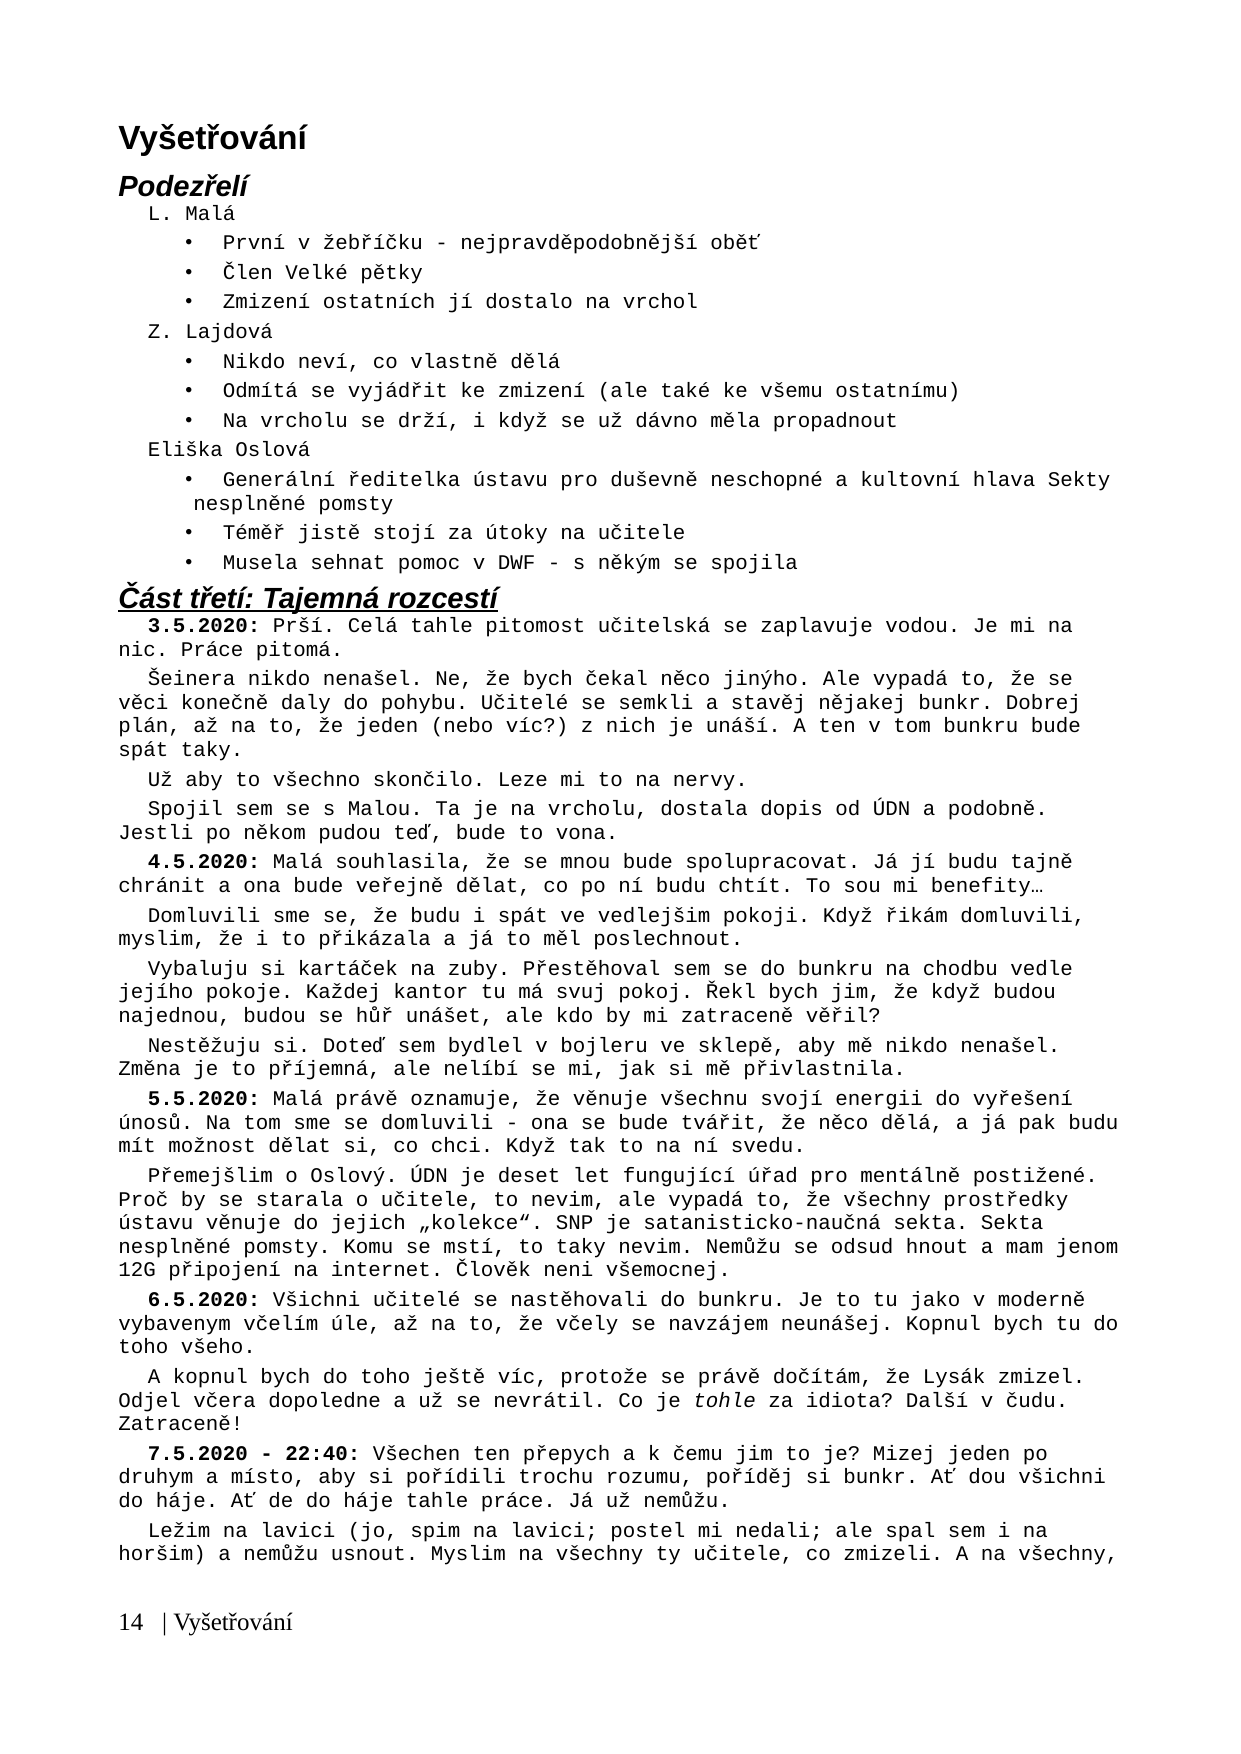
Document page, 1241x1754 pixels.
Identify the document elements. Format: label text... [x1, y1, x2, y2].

subtitle Část třetí: Tajemná rozcestí [118, 581, 1122, 615]
text 7.5.2020 - 22:40: Všechen ten přepych a k čemu jim to je? Mizej jeden po druhym a místo, aby si pořídili trochu rozumu, poříděj si bunkr. Ať dou všichni do háje. Ať de do háje tahle práce. Já už nemůžu. [118, 1443, 1122, 1514]
text 5.5.2020: Malá právě oznamuje, že věnuje všechnu svojí energii do vyřešení únosů. Na tom sme se domluvili - ona se bude tvářit, že něco dělá, a já pak budu mít možnost dělat si, co chci. Když tak to na ní svedu. [118, 1088, 1122, 1159]
list Generální ředitelka ústavu pro duševně neschopné a kultovní hlava Sekty nesplněné pomsty [156, 469, 1122, 516]
subtitle Vyšetřování [118, 118, 1122, 157]
text L. Malá [118, 203, 1122, 226]
text Ležim na lavici (jo, spim na lavici; postel mi nedali; ale spal sem i na horšim) a nemůžu usnout. Myslim na všechny ty učitele, co zmizeli. A na všechny, [118, 1520, 1122, 1567]
list Nikdo neví, co vlastně dělá [156, 351, 1122, 374]
text A kopnul bych do toho ještě víc, protože se právě dočítám, že Lysák zmizel. Odjel včera dopoledne a už se nevrátil. Co je tohle za idiota? Další v čudu. Zatraceně! [118, 1366, 1122, 1437]
text Šeinera nikdo nenašel. Ne, že bych čekal něco jinýho. Ale vypadá to, že se věci konečně daly do pohybu. Učitelé se semkli a stavěj nějakej bunkr. Dobrej plán, až na to, že jeden (nebo víc?) z nich je unáší. A ten v tom bunkru bude spát taky. [118, 668, 1122, 763]
list Téměř jistě stojí za útoky na učitele [156, 522, 1122, 546]
text Vybaluju si kartáček na zuby. Přestěhoval sem se do bunkru na chodbu vedle jejího pokoje. Každej kantor tu má svuj pokoj. Řekl bych jim, že když budou najednou, budou se hůř unášet, ale kdo by mi zatraceně věřil? [118, 958, 1122, 1029]
subtitle Podezřelí [118, 169, 1122, 203]
text 3.5.2020: Prší. Celá tahle pitomost učitelská se zaplavuje vodou. Je mi na nic. Práce pitomá. [118, 615, 1122, 662]
list Musela sehnat pomoc v DWF - s někým se spojila [156, 552, 1122, 575]
text Přemejšlim o Oslový. ÚDN je deset let fungující úřad pro mentálně postižené. Proč by se starala o učitele, to nevim, ale vypadá to, že všechny prostředky ústavu věnuje do jejich „kolekce“. SNP je satanisticko-naučná sekta. Sekta nesplněné pomsty. Komu se mstí, to taky nevim. Nemůžu se odsud hnout a mam jenom 12G připojení na internet. Člověk neni všemocnej. [118, 1165, 1122, 1283]
text Domluvili sme se, že budu i spát ve vedlejšim pokoji. Když řikám domluvili, myslim, že i to přikázala a já to měl poslechnout. [118, 905, 1122, 952]
text Eliška Oslová [118, 439, 1122, 463]
text 6.5.2020: Všichni učitelé se nastěhovali do bunkru. Je to tu jako v moderně vybavenym včelím úle, až na to, že včely se navzájem neunášej. Kopnul bych tu do toho všeho. [118, 1289, 1122, 1360]
list První v žebříčku - nejpravděpodobnější oběť [156, 232, 1122, 256]
text Už aby to všechno skončilo. Leze mi to na nervy. [118, 769, 1122, 792]
text Z. Lajdová [118, 321, 1122, 345]
text 4.5.2020: Malá souhlasila, že se mnou bude spolupracovat. Já jí budu tajně chránit a ona bude veřejně dělat, co po ní budu chtít. To sou mi benefity… [118, 851, 1122, 899]
list Odmítá se vyjádřit ke zmizení (ale také ke všemu ostatnímu) [156, 380, 1122, 404]
text Spojil sem se s Malou. Ta je na vrcholu, dostala dopis od ÚDN a podobně. Jestli po někom pudou teď, bude to vona. [118, 798, 1122, 846]
list Na vrcholu se drží, i když se už dávno měla propadnout [156, 410, 1122, 433]
list Člen Velké pětky [156, 262, 1122, 286]
text Nestěžuju si. Doteď sem bydlel v bojleru ve sklepě, aby mě nikdo nenašel. Změna je to příjemná, ale nelíbí se mi, jak si mě přivlastnila. [118, 1035, 1122, 1082]
list Zmizení ostatních jí dostalo na vrchol [156, 291, 1122, 315]
